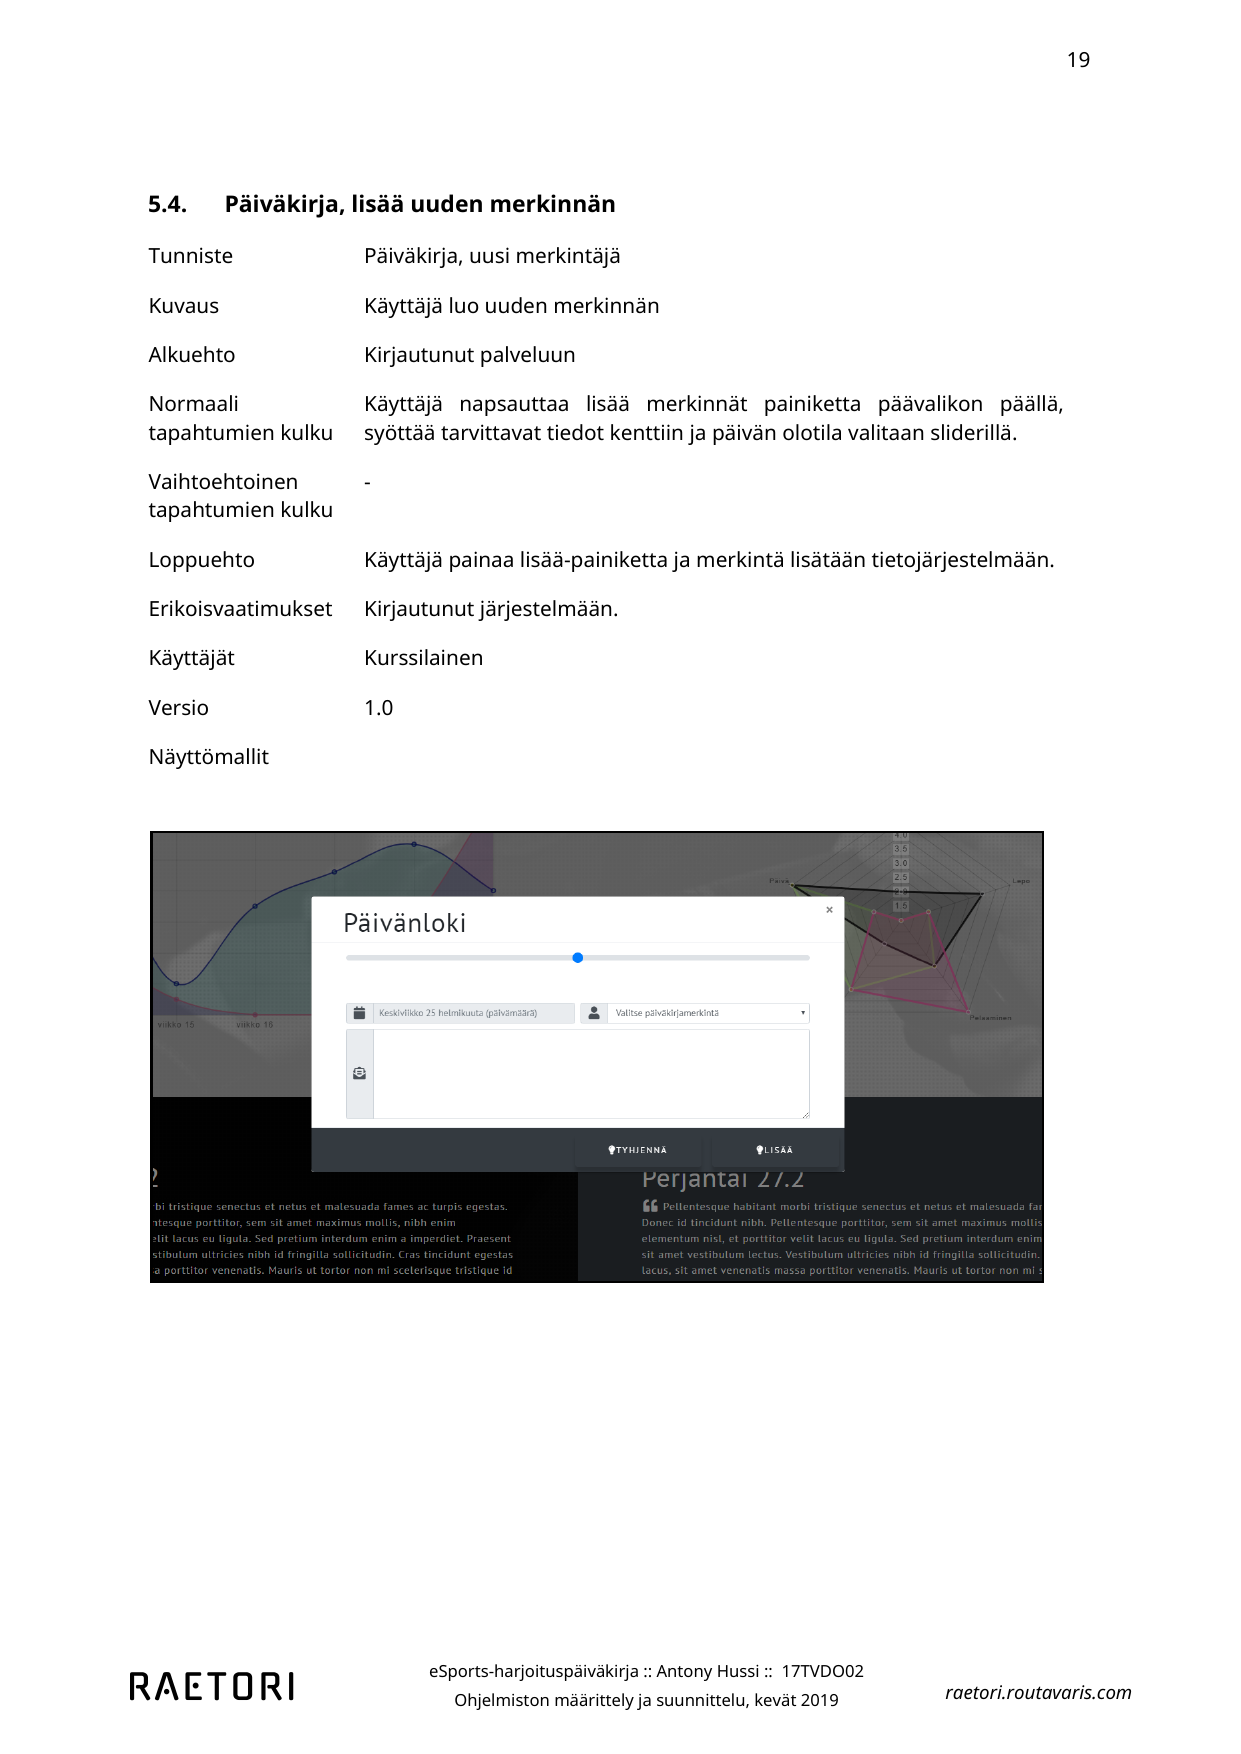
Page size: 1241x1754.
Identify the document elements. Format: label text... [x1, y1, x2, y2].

table_header Tunniste [138, 231, 353, 281]
table_cell Kirjautunut järjestelmään. [354, 584, 1075, 633]
table_cell Käyttäjä luo uuden merkinnän [354, 281, 1075, 330]
table_cell Käyttäjä painaa lisää-painiketta ja merkintä lisätään tietojärjestelmään. [354, 535, 1075, 584]
subtitle Päiväkirja, lisää uuden merkinnän [187, 187, 1090, 219]
table_cell Kurssilainen [354, 633, 1075, 682]
table_cell Erikoisvaatimukset [138, 584, 353, 633]
table_cell Alkuehto [138, 330, 353, 379]
table_cell Käyttäjät [138, 633, 353, 682]
table_cell Versio [138, 682, 353, 732]
table_cell Käyttäjä napsauttaa lisää merkinnät painiketta päävalikon päällä, syöttää tarvittavat tiedot kenttiin ja päivän olotila valitaan sliderillä. [354, 379, 1075, 457]
table_cell Loppuehto [138, 535, 353, 584]
table_header Päiväkirja, uusi merkintäjä [354, 231, 1075, 281]
table_cell [138, 781, 1075, 1308]
table_cell Vaihtoehtoinen tapahtumien kulku [138, 457, 353, 534]
picture [153, 833, 1042, 1281]
table_cell Normaali tapahtumien kulku [138, 379, 353, 457]
picture [121, 1665, 303, 1707]
table_cell - [354, 457, 1075, 534]
table_cell 1.0 [354, 682, 1075, 732]
table_cell [354, 732, 1075, 781]
table_cell Kuvaus [138, 281, 353, 330]
table_cell Kirjautunut palveluun [354, 330, 1075, 379]
table_cell Näyttömallit [138, 732, 353, 781]
